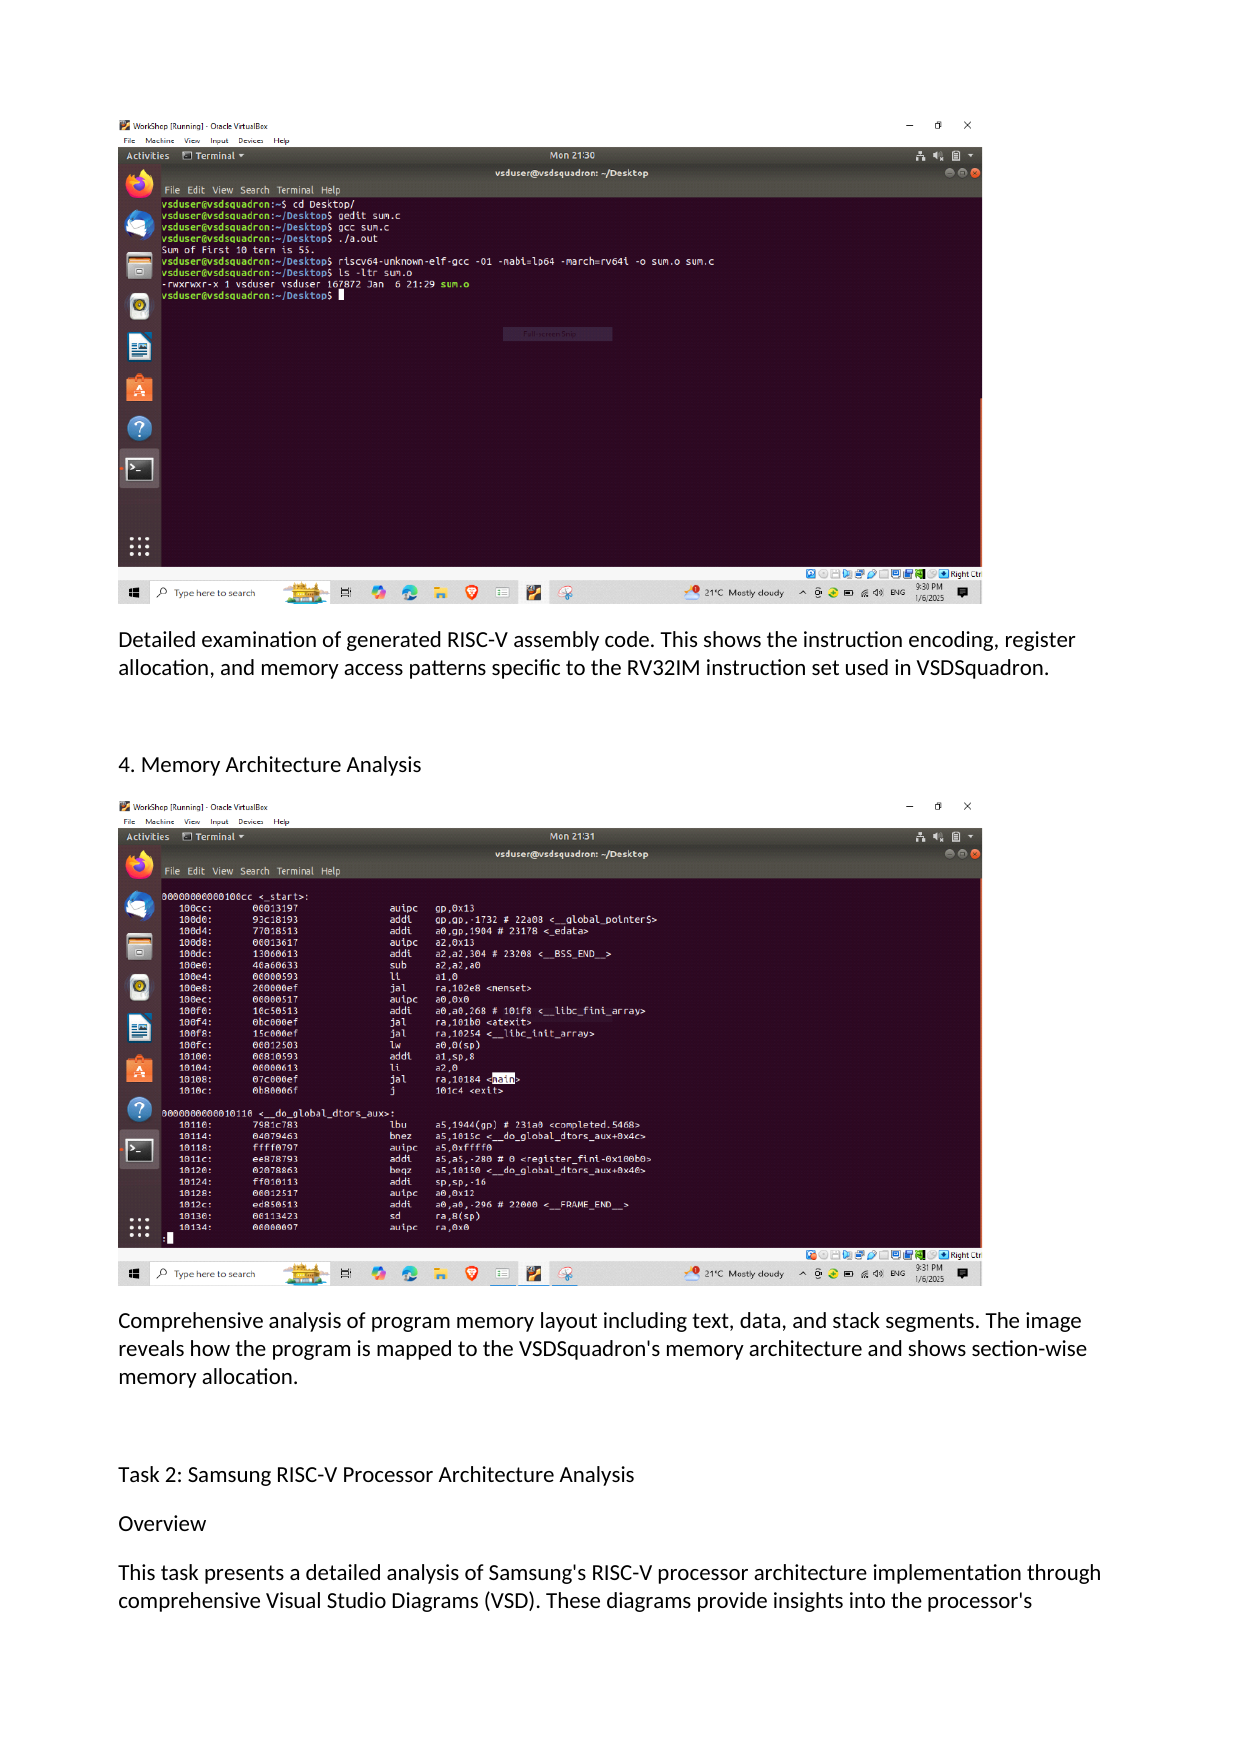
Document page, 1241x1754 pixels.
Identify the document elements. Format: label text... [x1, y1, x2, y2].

text Comprehensive analysis of program memory layout including text, data, and stack segments. The image reveals how the program is mapped to the VSDSquadron's memory architecture and shows section-wise memory allocation. [118, 1306, 1122, 1390]
text This task presents a detailed analysis of Samsung's RISC-V processor architecture implementation through comprehensive Visual Studio Diagrams (VSD). These diagrams provide insights into the processor's [118, 1558, 1122, 1614]
text Overview [118, 1509, 1122, 1537]
text 4. Memory Architecture Analysis [118, 751, 1122, 779]
text Detailed examination of generated RISC-V assembly code. This shows the instruction encoding, register allocation, and memory access patterns specific to the RV32IM instruction set used in VSDSquadron. [118, 625, 1122, 681]
text Task 2: Samsung RISC-V Processor Architecture Analysis [118, 1460, 1122, 1488]
